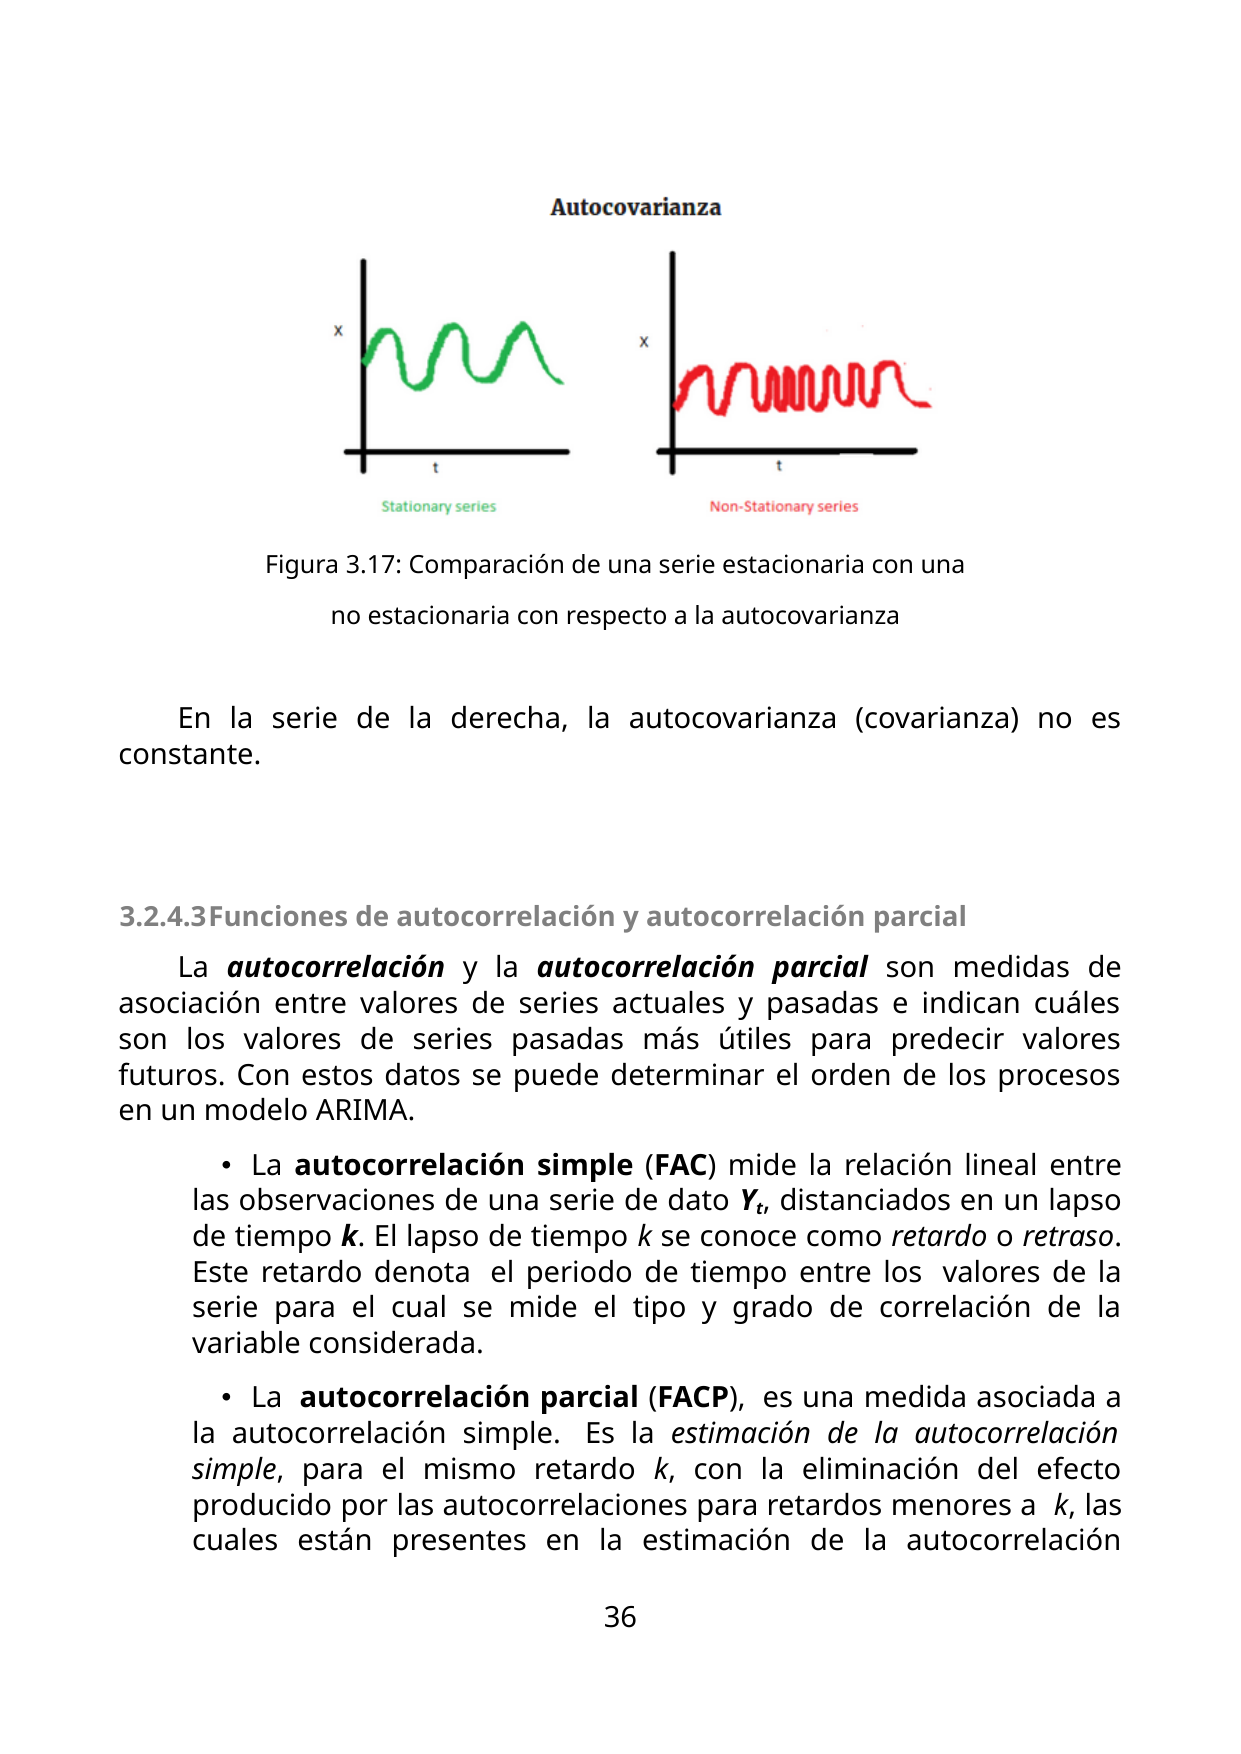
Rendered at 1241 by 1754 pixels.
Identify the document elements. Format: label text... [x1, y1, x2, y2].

text Figura 3.17: Comparación de una serie estacionaria con una no estacionaria con respecto a la autocovarianza [259, 530, 972, 632]
text En la serie de la derecha, la autocovarianza (covarianza) no es constante. [118, 698, 1122, 773]
picture [258, 168, 972, 530]
subtitle Funciones de autocorrelación y autocorrelación parcial [119, 897, 1122, 934]
list La autocorrelación simple (FAC) mide la relación lineal entre las observaciones de una serie de dato Yt, distanciados en un lapso de tiempo k. El lapso de tiempo k se conoce como retardo o retraso. Este retardo denota el periodo de tiempo entre los valores de la serie para el cual se mide el tipo y grado de correlación de la variable considerada. [162, 1144, 1122, 1362]
list La autocorrelación parcial (FACP), es una medida asociada a la autocorrelación simple. Es la estimación de la autocorrelación simple, para el mismo retardo k, con la eliminación del efecto producido por las autocorrelaciones para retardos menores a k, las cuales están presentes en la estimación de la autocorrelación [162, 1377, 1122, 1559]
text La autocorrelación y la autocorrelación parcial son medidas de asociación entre valores de series actuales y pasadas e indican cuáles son los valores de series pasadas más útiles para predecir valores futuros. Con estos datos se puede determinar el orden de los procesos en un modelo ARIMA. [118, 947, 1122, 1129]
